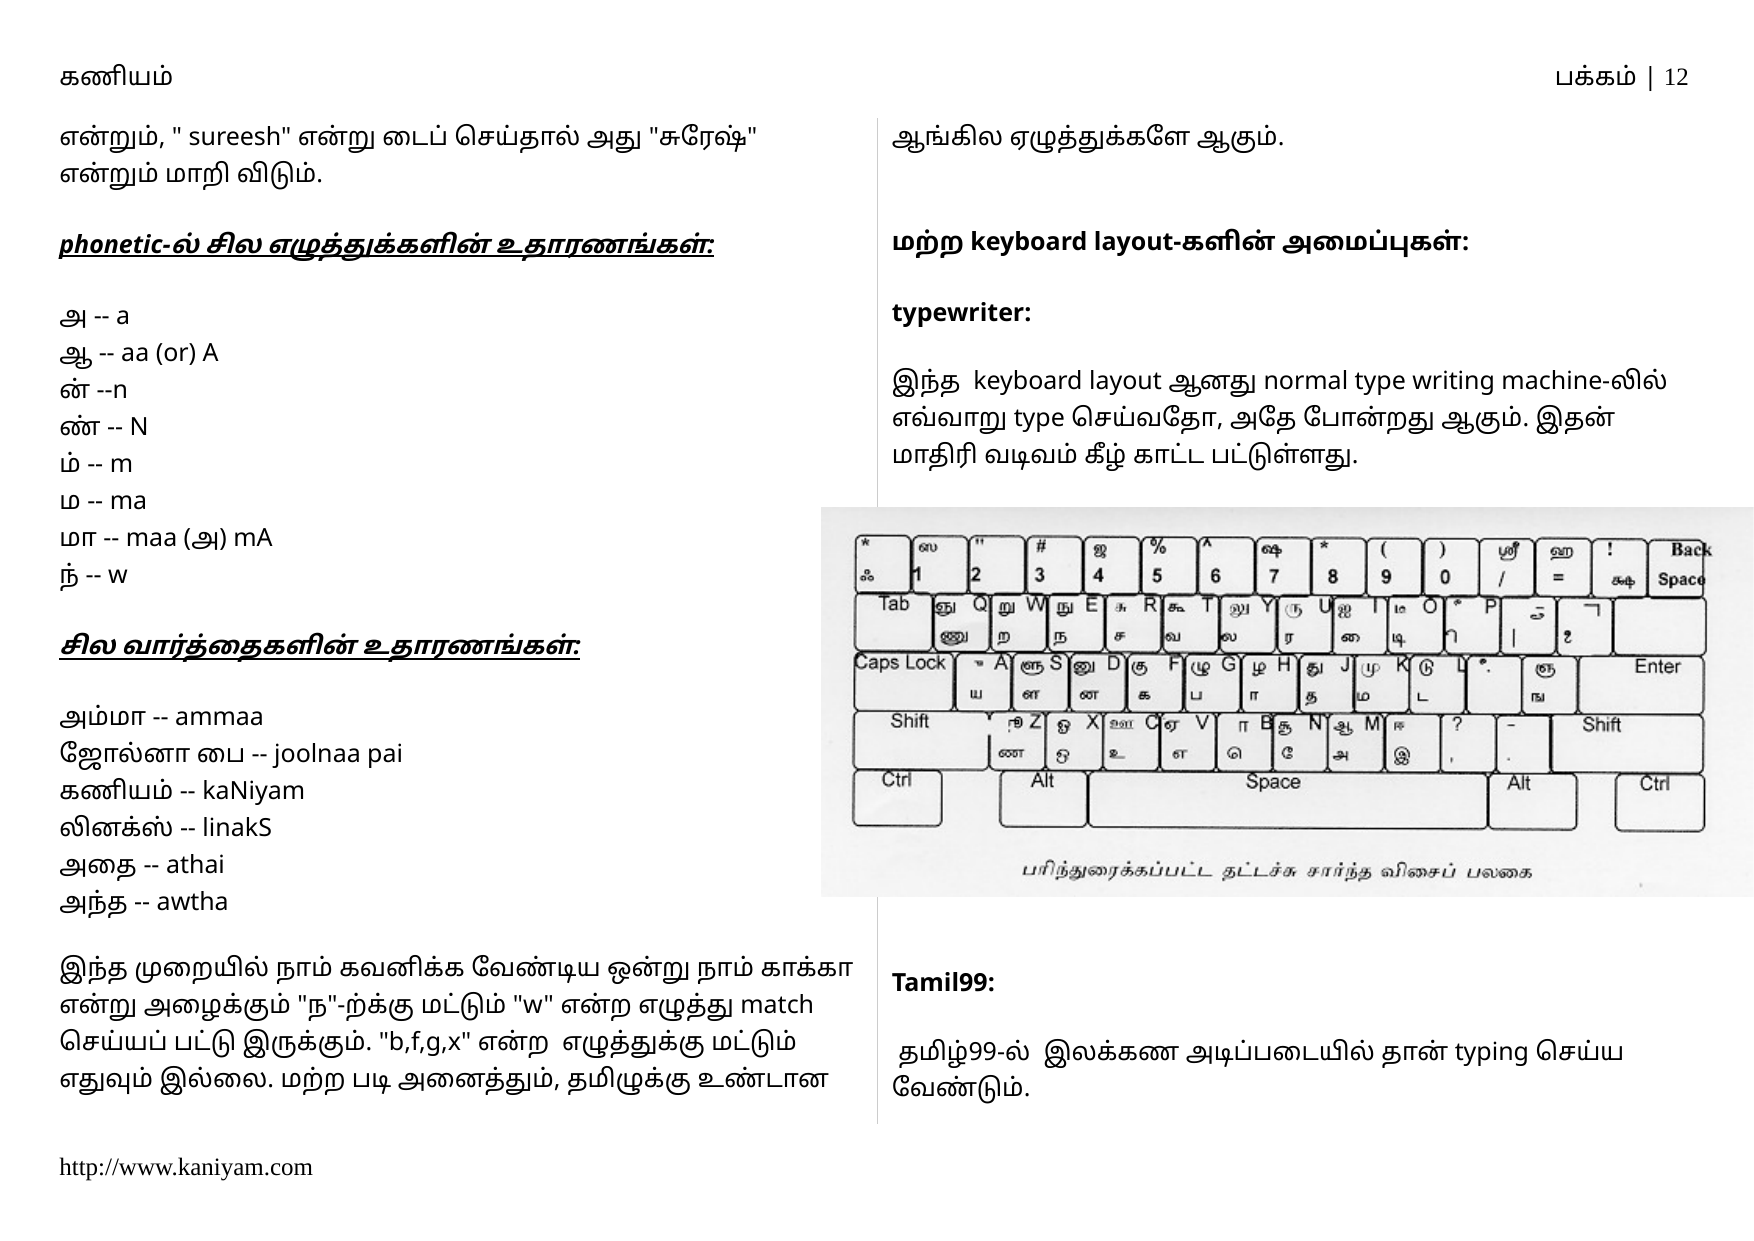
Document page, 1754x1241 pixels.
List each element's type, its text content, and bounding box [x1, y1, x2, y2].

text ஜோல்னா பை -- joolnaa pai [59, 736, 821, 772]
text லினக்ஸ் -- linakS [59, 809, 821, 846]
text மற்ற keyboard layout-களின் அமைப்புகள்: [892, 224, 1695, 261]
text ஆங்கில ஏழுத்துக்களே ஆகும். [892, 118, 1695, 156]
text அ -- a [59, 298, 862, 334]
text தமிழ்99-ல் இலக்கண அடிப்படையில் தான் typing செய்ய வேண்டும். [892, 1033, 1695, 1107]
text இந்த முறையில் நாம் கவனிக்க வேண்டிய ஒன்று நாம் காக்கா என்று அழைக்கும் "ந"-ற்க்கு மட்டும் "w" என்ற எழுத்து match செய்யப் பட்டு இருக்கும். "b,f,g,x" என்ற எழுத்துக்கு மட்டும் எதுவும் இல்லை. மற்ற படி அனைத்தும், தமிழுக்கு உண்டான [59, 954, 862, 1098]
text Tamil99: [892, 965, 1695, 999]
text ந் -- w [59, 556, 821, 593]
text அந்த -- awtha [59, 883, 862, 920]
text இந்த keyboard layout ஆனது normal type writing machine-லில் எவ்வாறு type செய்வதோ, அதே போன்றது ஆகும். இதன் மாதிரி வடிவம் கீழ் காட்ட பட்டுள்ளது. [892, 363, 1695, 474]
text ண் -- N [59, 408, 862, 446]
picture [821, 507, 1754, 897]
text என்றும், " sureesh" என்று டைப் செய்தால் அது "சுரேஷ்" என்றும் மாறி விடும். [59, 118, 862, 192]
text typewriter: [892, 295, 1695, 329]
text ம் -- m [59, 446, 862, 482]
text அதை -- athai [59, 846, 821, 883]
text அம்மா -- ammaa [59, 698, 821, 736]
text ஆ -- aa (or) A [59, 334, 862, 372]
text phonetic-ல் சில எழுத்துக்களின் உதாரணங்கள்: [59, 227, 862, 263]
text கணியம் -- kaNiyam [59, 772, 821, 809]
text ம -- ma [59, 482, 862, 519]
text ன் --n [59, 372, 862, 408]
text சில வார்த்தைகளின் உதாரணங்கள்: [59, 627, 821, 664]
text மா -- maa (அ) mA [59, 519, 821, 556]
